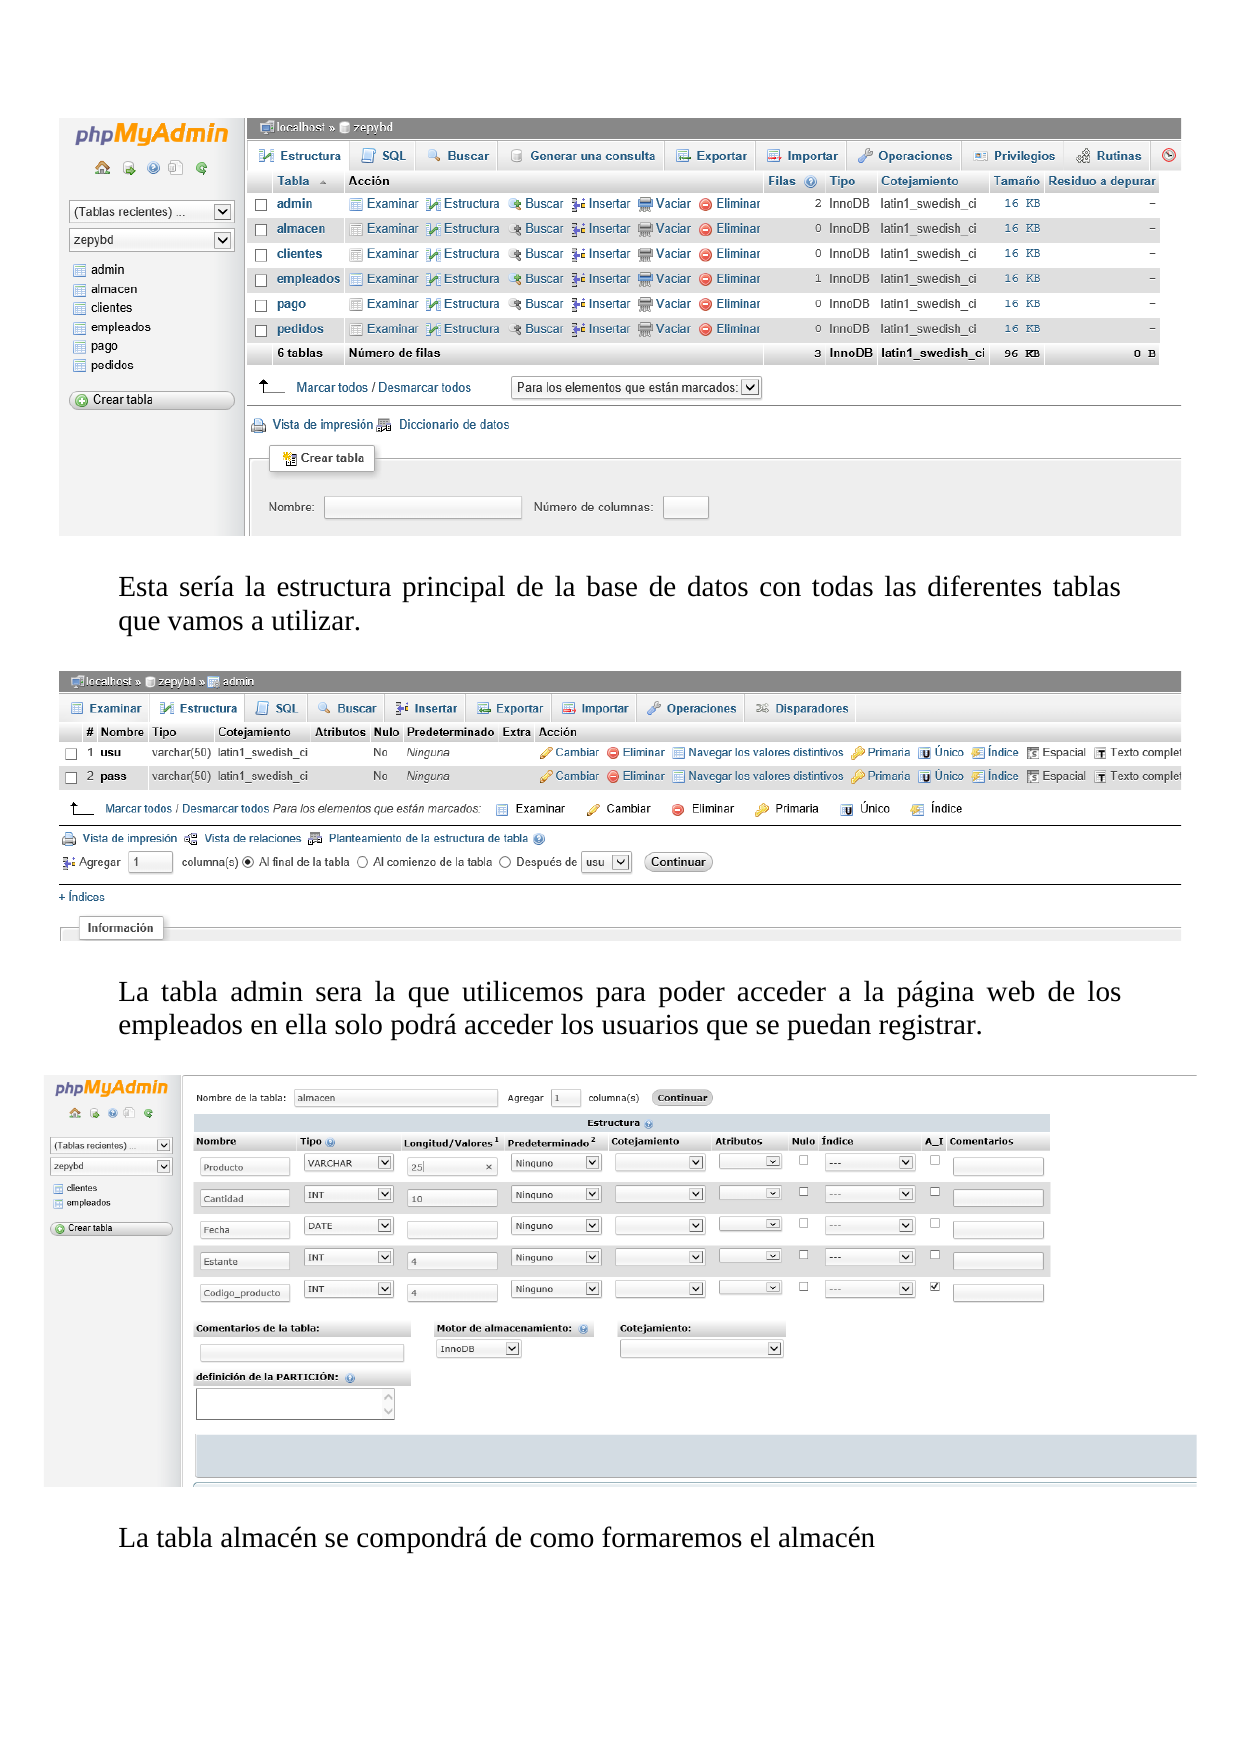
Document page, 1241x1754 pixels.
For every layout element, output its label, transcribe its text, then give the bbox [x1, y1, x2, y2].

picture [43, 1074, 1197, 1487]
picture [59, 670, 1182, 941]
picture [59, 118, 1182, 536]
text La tabla admin sera la que utilicemos para poder acceder a la página web de los empleados en ella solo podrá acceder los usuarios que se puedan registrar. [118, 974, 1122, 1041]
text La tabla almacén se compondrá de como formaremos el almacén [118, 1520, 1122, 1553]
text Esta sería la estructura principal de la base de datos con todas las diferentes tablas que vamos a utilizar. [118, 569, 1122, 637]
